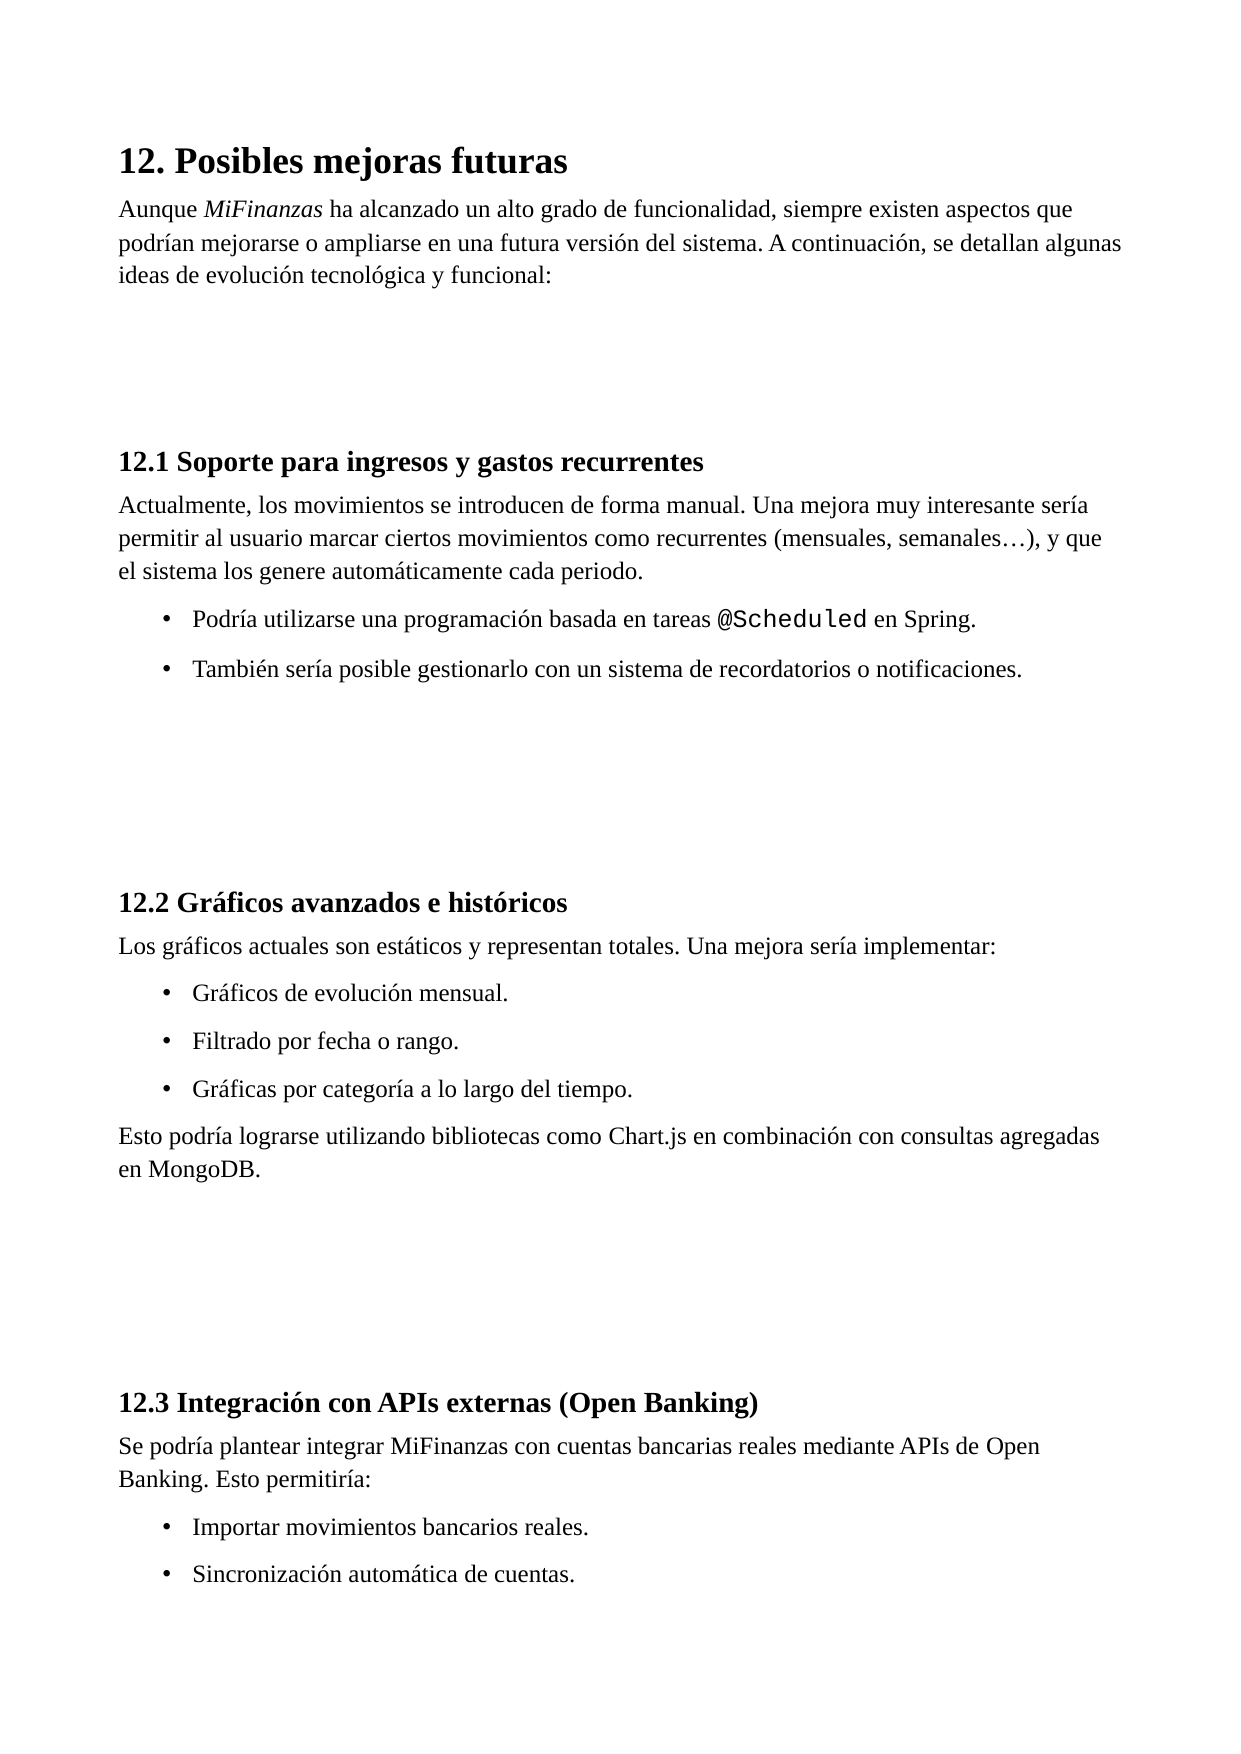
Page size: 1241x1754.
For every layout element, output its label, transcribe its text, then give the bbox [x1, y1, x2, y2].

subtitle 12.2 Gráficos avanzados e históricos [118, 885, 1122, 918]
text Los gráficos actuales son estáticos y representan totales. Una mejora sería implementar: [118, 931, 1122, 959]
list También sería posible gestionarlo con un sistema de recordatorios o notificaciones. [162, 654, 1122, 682]
text Aunque MiFinanzas ha alcanzado un alto grado de funcionalidad, siempre existen aspectos que podrían mejorarse o ampliarse en una futura versión del sistema. A continuación, se detallan algunas ideas de evolución tecnológica y funcional: [118, 194, 1122, 289]
list Filtrado por fecha o rango. [162, 1026, 1122, 1055]
list Gráficas por categoría a lo largo del tiempo. [162, 1074, 1122, 1102]
subtitle 12.3 Integración con APIs externas (Open Banking) [118, 1385, 1122, 1419]
text Esto podría lograrse utilizando bibliotecas como Chart.js en combinación con consultas agregadas en MongoDB. [118, 1121, 1122, 1183]
list Sincronización automática de cuentas. [162, 1559, 1122, 1588]
list Importar movimientos bancarios reales. [162, 1512, 1122, 1541]
subtitle 12.1 Soporte para ingresos y gastos recurrentes [118, 444, 1122, 478]
text Se podría plantear integrar MiFinanzas con cuentas bancarias reales mediante APIs de Open Banking. Esto permitiría: [118, 1431, 1122, 1493]
list Podría utilizarse una programación basada en tareas @Scheduled en Spring. [162, 604, 1122, 634]
list Gráficos de evolución mensual. [162, 978, 1122, 1007]
subtitle 12. Posibles mejoras futuras [118, 139, 1122, 182]
text Actualmente, los movimientos se introducen de forma manual. Una mejora muy interesante sería permitir al usuario marcar ciertos movimientos como recurrentes (mensuales, semanales…), y que el sistema los genere automáticamente cada periodo. [118, 490, 1122, 585]
